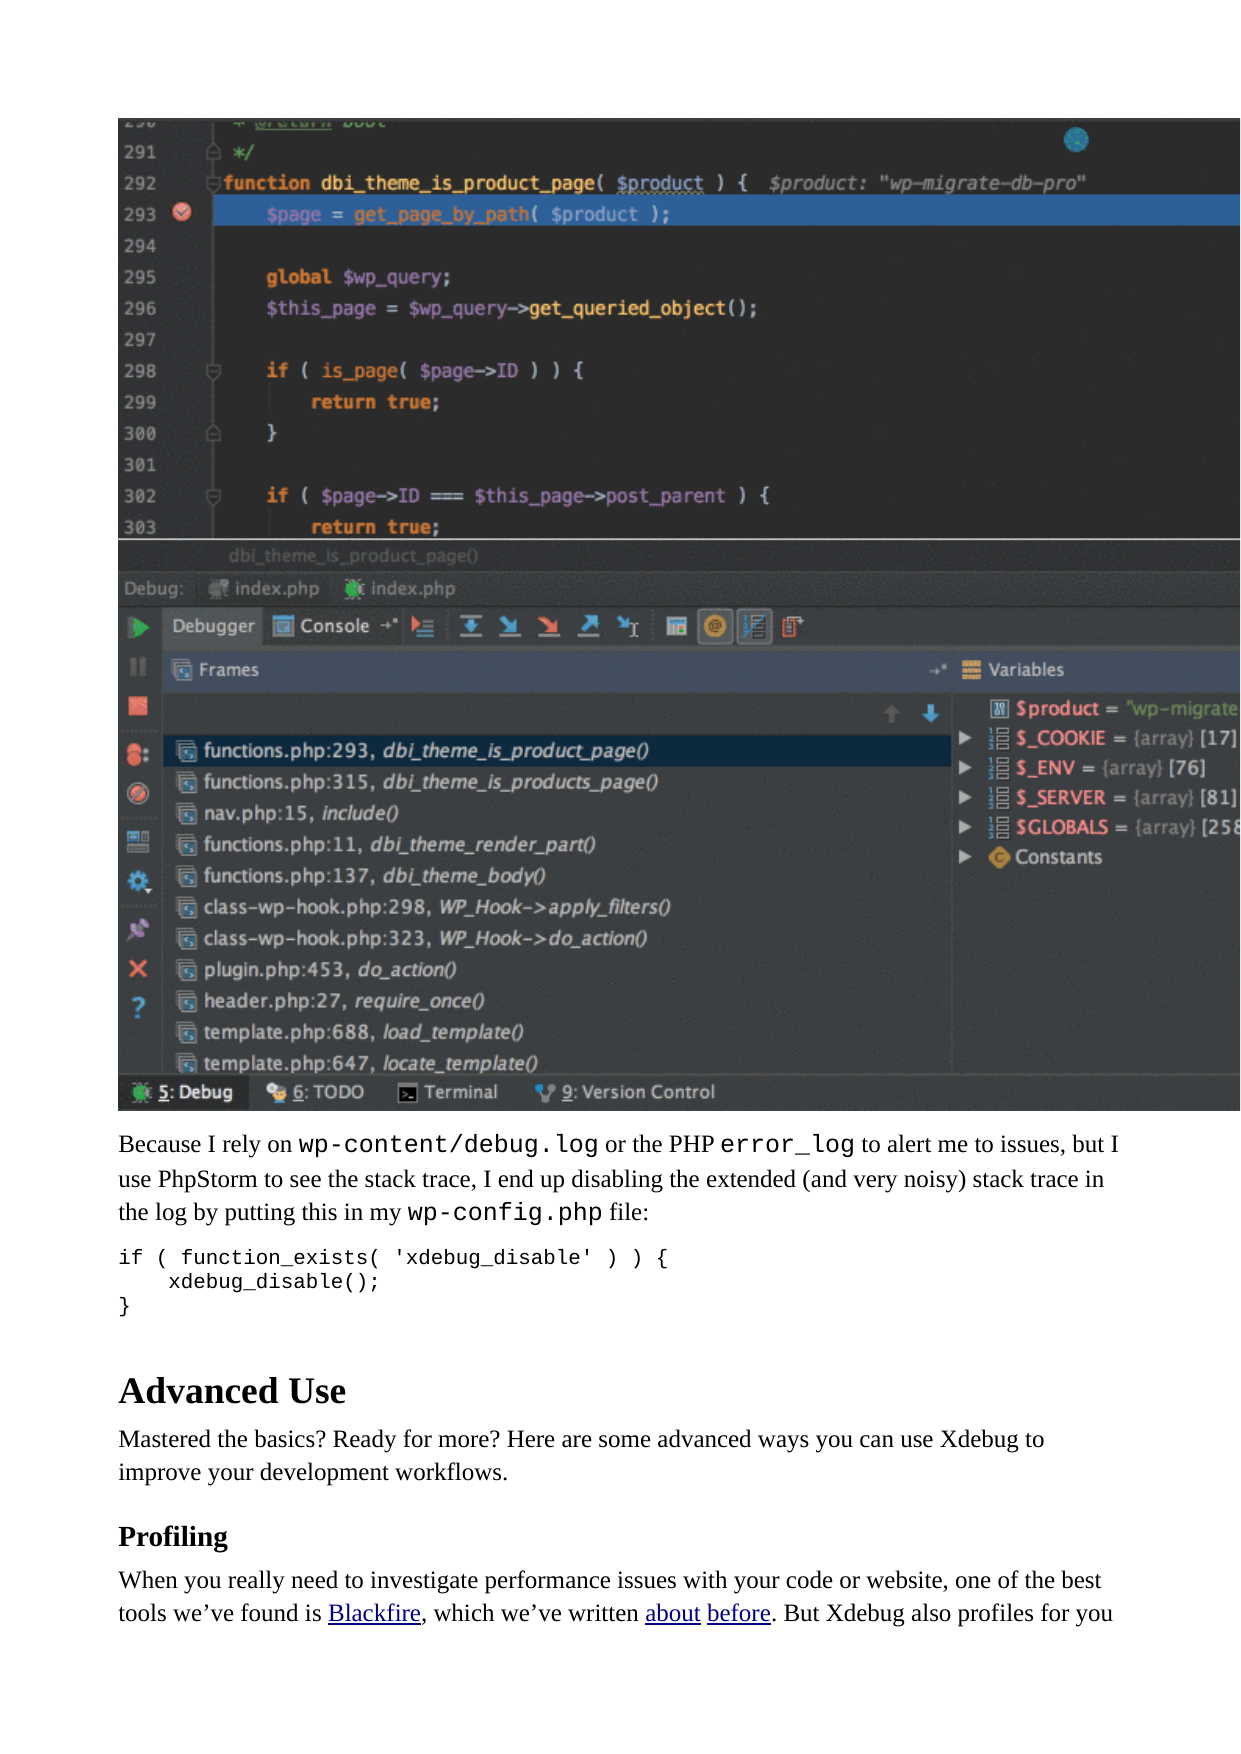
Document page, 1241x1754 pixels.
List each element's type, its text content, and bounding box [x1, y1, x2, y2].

text Because I rely on wp-content/debug.log or the PHP error_log to alert me to issues, but I use PhpStorm to see the stack trace, I end up disabling the extended (and very noisy) stack trace in the log by putting this in my wp-config.php file: [118, 1129, 1122, 1228]
text Mastered the basics? Ready for more? Here are some advanced ways you can use Xdebug to improve your development workflows. [118, 1424, 1122, 1486]
subtitle Profiling [118, 1519, 1122, 1553]
subtitle Advanced Use [118, 1368, 1122, 1412]
text } [118, 1294, 1122, 1318]
text if ( function_exists( 'xdebug_disable' ) ) { [118, 1247, 1122, 1271]
text When you really need to investigate performance issues with your code or website, one of the best tools we’ve found is Blackfire, which we’ve written about before. But Xdebug also profiles for you [118, 1565, 1122, 1627]
picture [118, 118, 1241, 1111]
text xdebug_disable(); [118, 1271, 1122, 1294]
